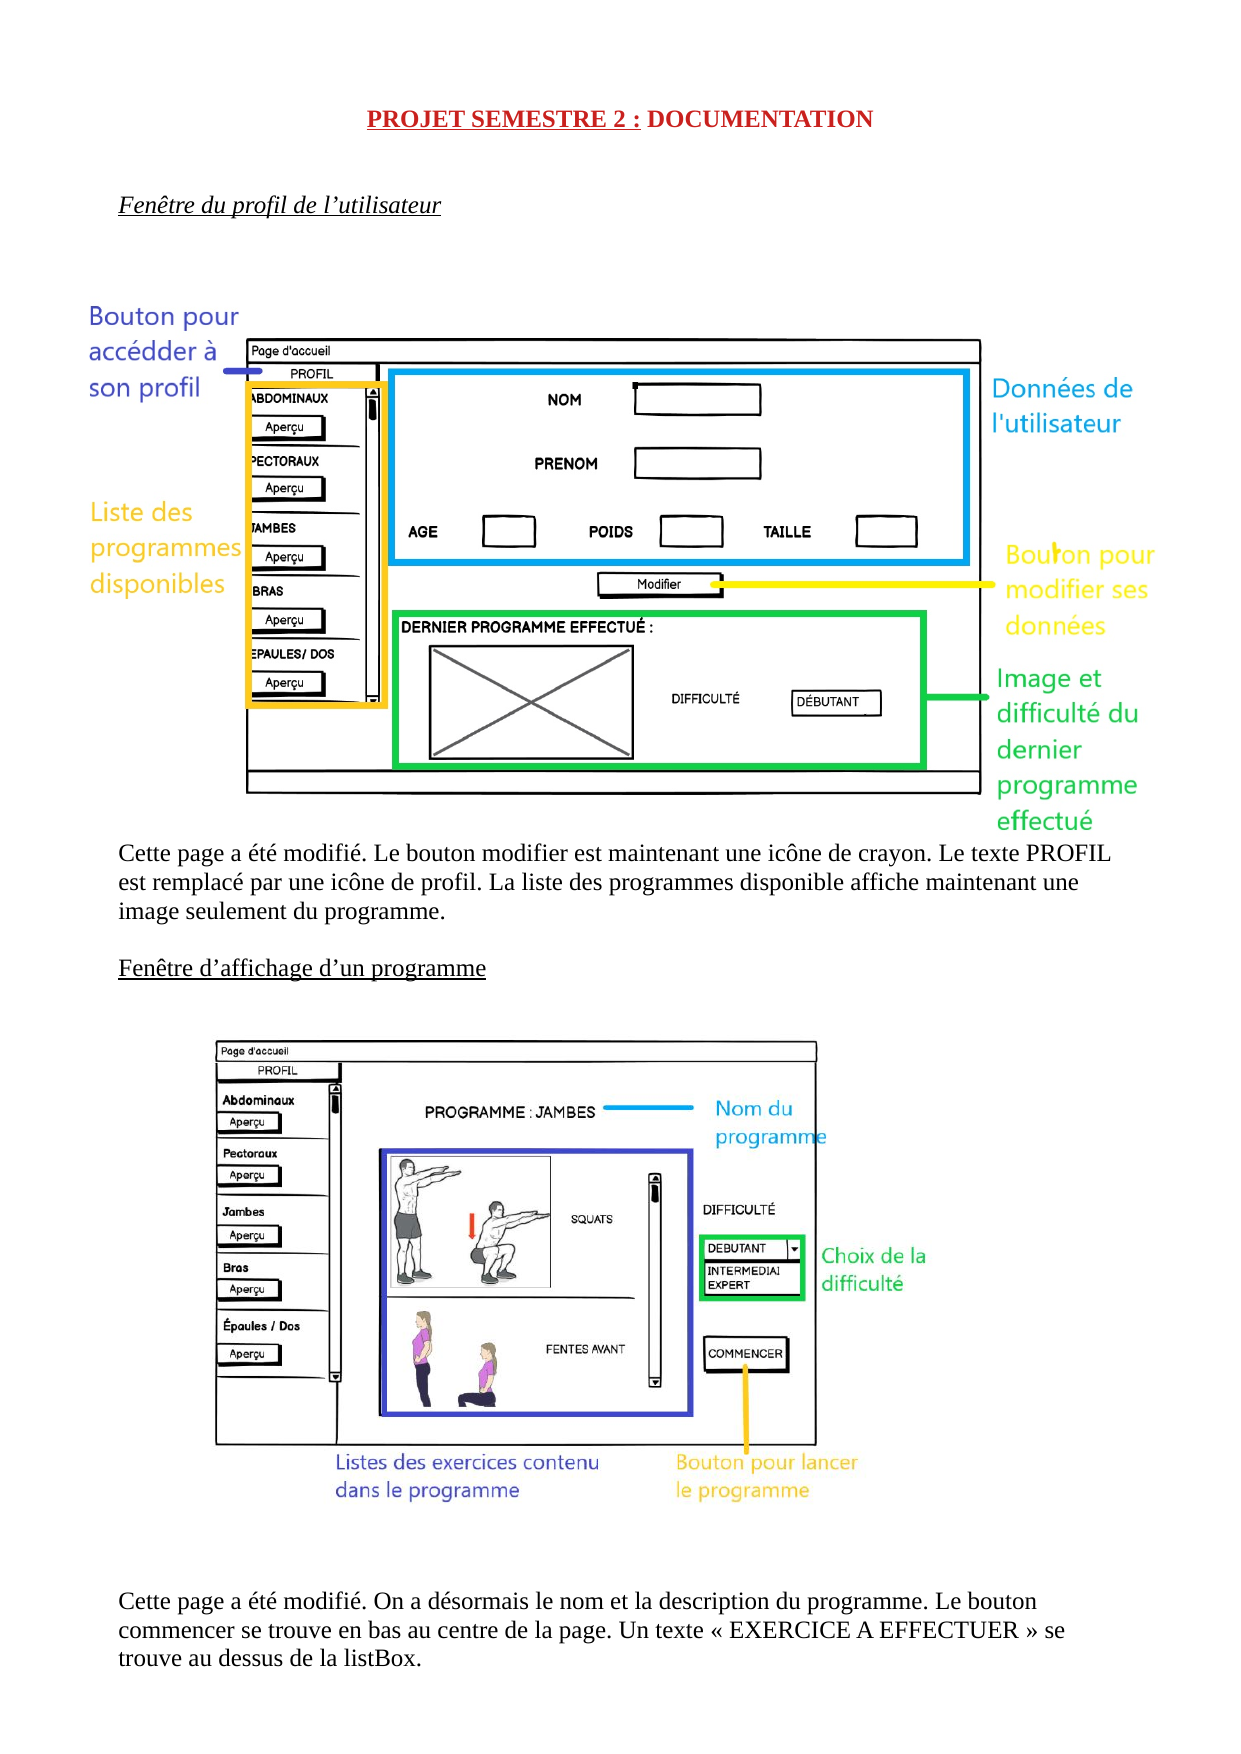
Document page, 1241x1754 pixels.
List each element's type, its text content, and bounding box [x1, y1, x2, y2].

text Fenêtre d’affichage d’un programme [118, 953, 1122, 982]
picture [78, 231, 1158, 839]
picture [178, 1014, 945, 1541]
text Cette page a été modifié. On a désormais le nom et la description du programme. Le bouton commencer se trouve en bas au centre de la page. Un texte « EXERCICE A EFFECTUER » se trouve au dessus de la listBox. [118, 1586, 1122, 1672]
text [118, 219, 1122, 231]
text Fenêtre du profil de l’utilisateur [118, 190, 1122, 219]
text Cette page a été modifié. Le bouton modifier est maintenant une icône de crayon. Le texte PROFIL est remplacé par une icône de profil. La liste des programmes disponible affiche maintenant une image seulement du programme. [118, 839, 1122, 925]
